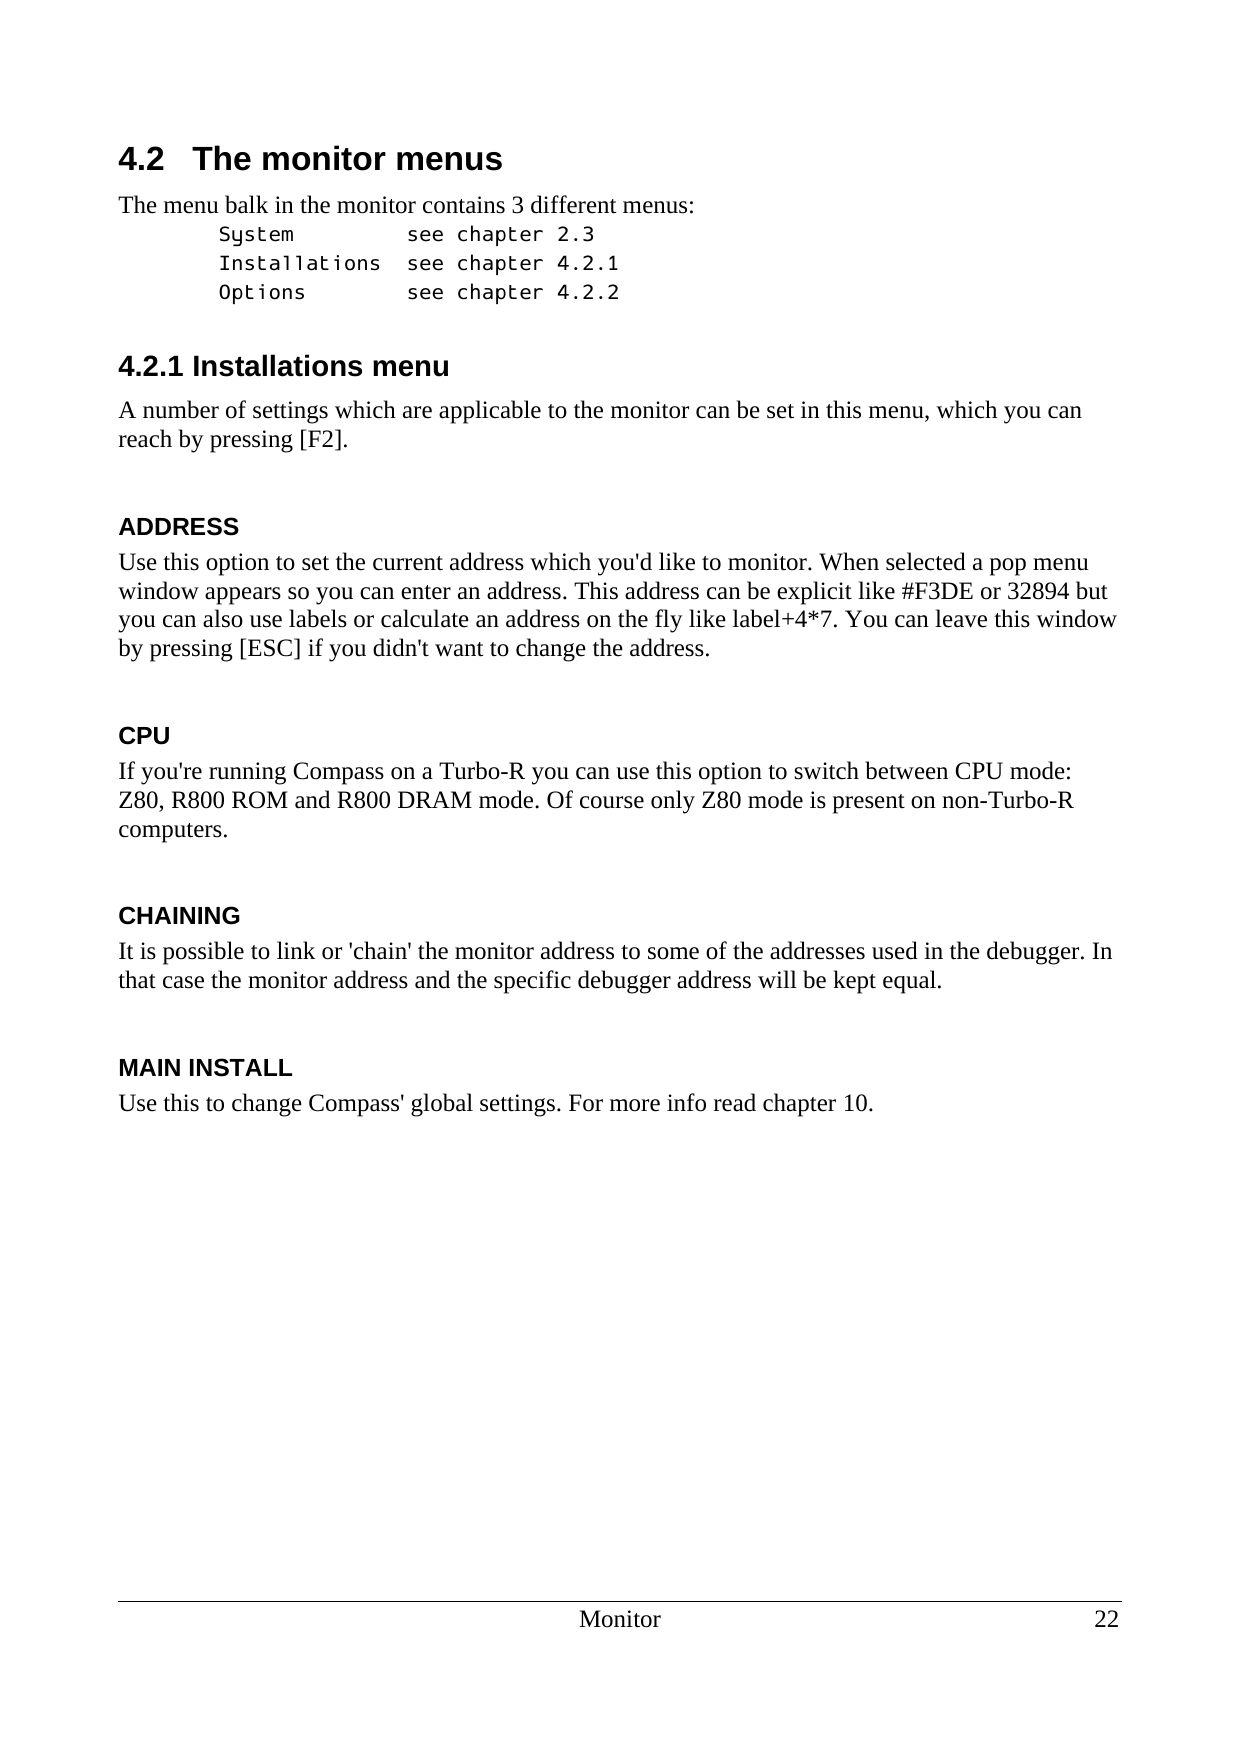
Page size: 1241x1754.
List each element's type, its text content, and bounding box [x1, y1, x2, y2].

text Use this to change Compass' global settings. For more info read chapter 10. [118, 1088, 1122, 1117]
subtitle CHAINING [118, 901, 1122, 930]
text The menu balk in the monitor contains 3 different menus: [118, 190, 1122, 219]
subtitle The monitor menus [118, 139, 1122, 178]
subtitle Installations menu [118, 349, 1122, 383]
subtitle ADDRESS [118, 512, 1122, 541]
text If you're running Compass on a Turbo-R you can use this option to switch between CPU mode: Z80, R800 ROM and R800 DRAM mode. Of course only Z80 mode is present on non-Turbo-R computers. [118, 756, 1122, 842]
text A number of settings which are applicable to the monitor can be set in this menu, which you can reach by pressing [F2]. [118, 396, 1122, 453]
text Options see chapter 4.2.2 [118, 277, 1122, 306]
text Use this option to set the current address which you'd like to monitor. When selected a pop menu window appears so you can enter an address. This address can be explicit like #F3DE or 32894 but you can also use labels or calculate an address on the fly like label+4*7. You can leave this window by pressing [ESC] if you didn't want to change the address. [118, 547, 1122, 662]
subtitle MAIN INSTALL [118, 1053, 1122, 1082]
text System see chapter 2.3 [118, 219, 1122, 248]
subtitle CPU [118, 721, 1122, 750]
text It is possible to link or 'chain' the monitor address to some of the addresses used in the debugger. In that case the monitor address and the specific debugger address will be kept equal. [118, 936, 1122, 994]
text Installations see chapter 4.2.1 [118, 248, 1122, 277]
